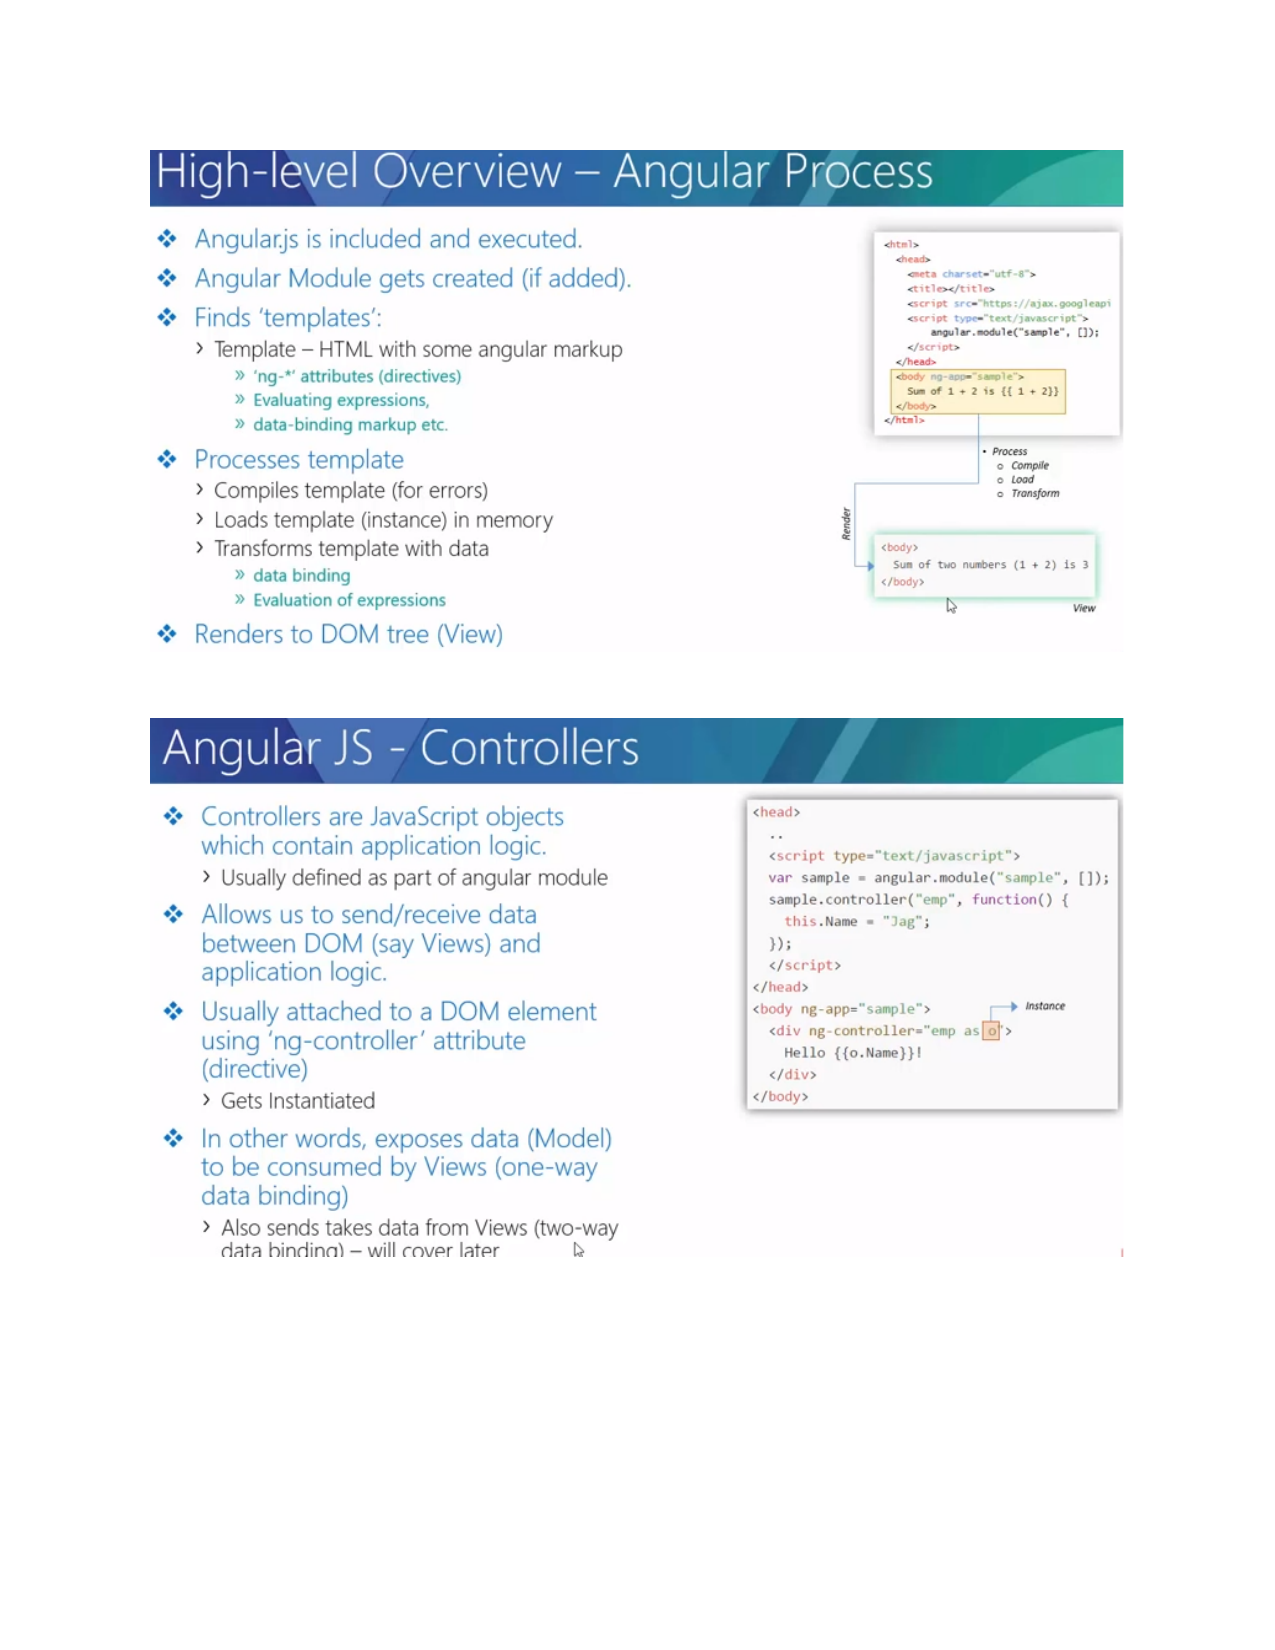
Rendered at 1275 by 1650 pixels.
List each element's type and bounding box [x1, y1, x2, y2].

picture [150, 150, 1124, 652]
picture [150, 718, 1124, 1257]
